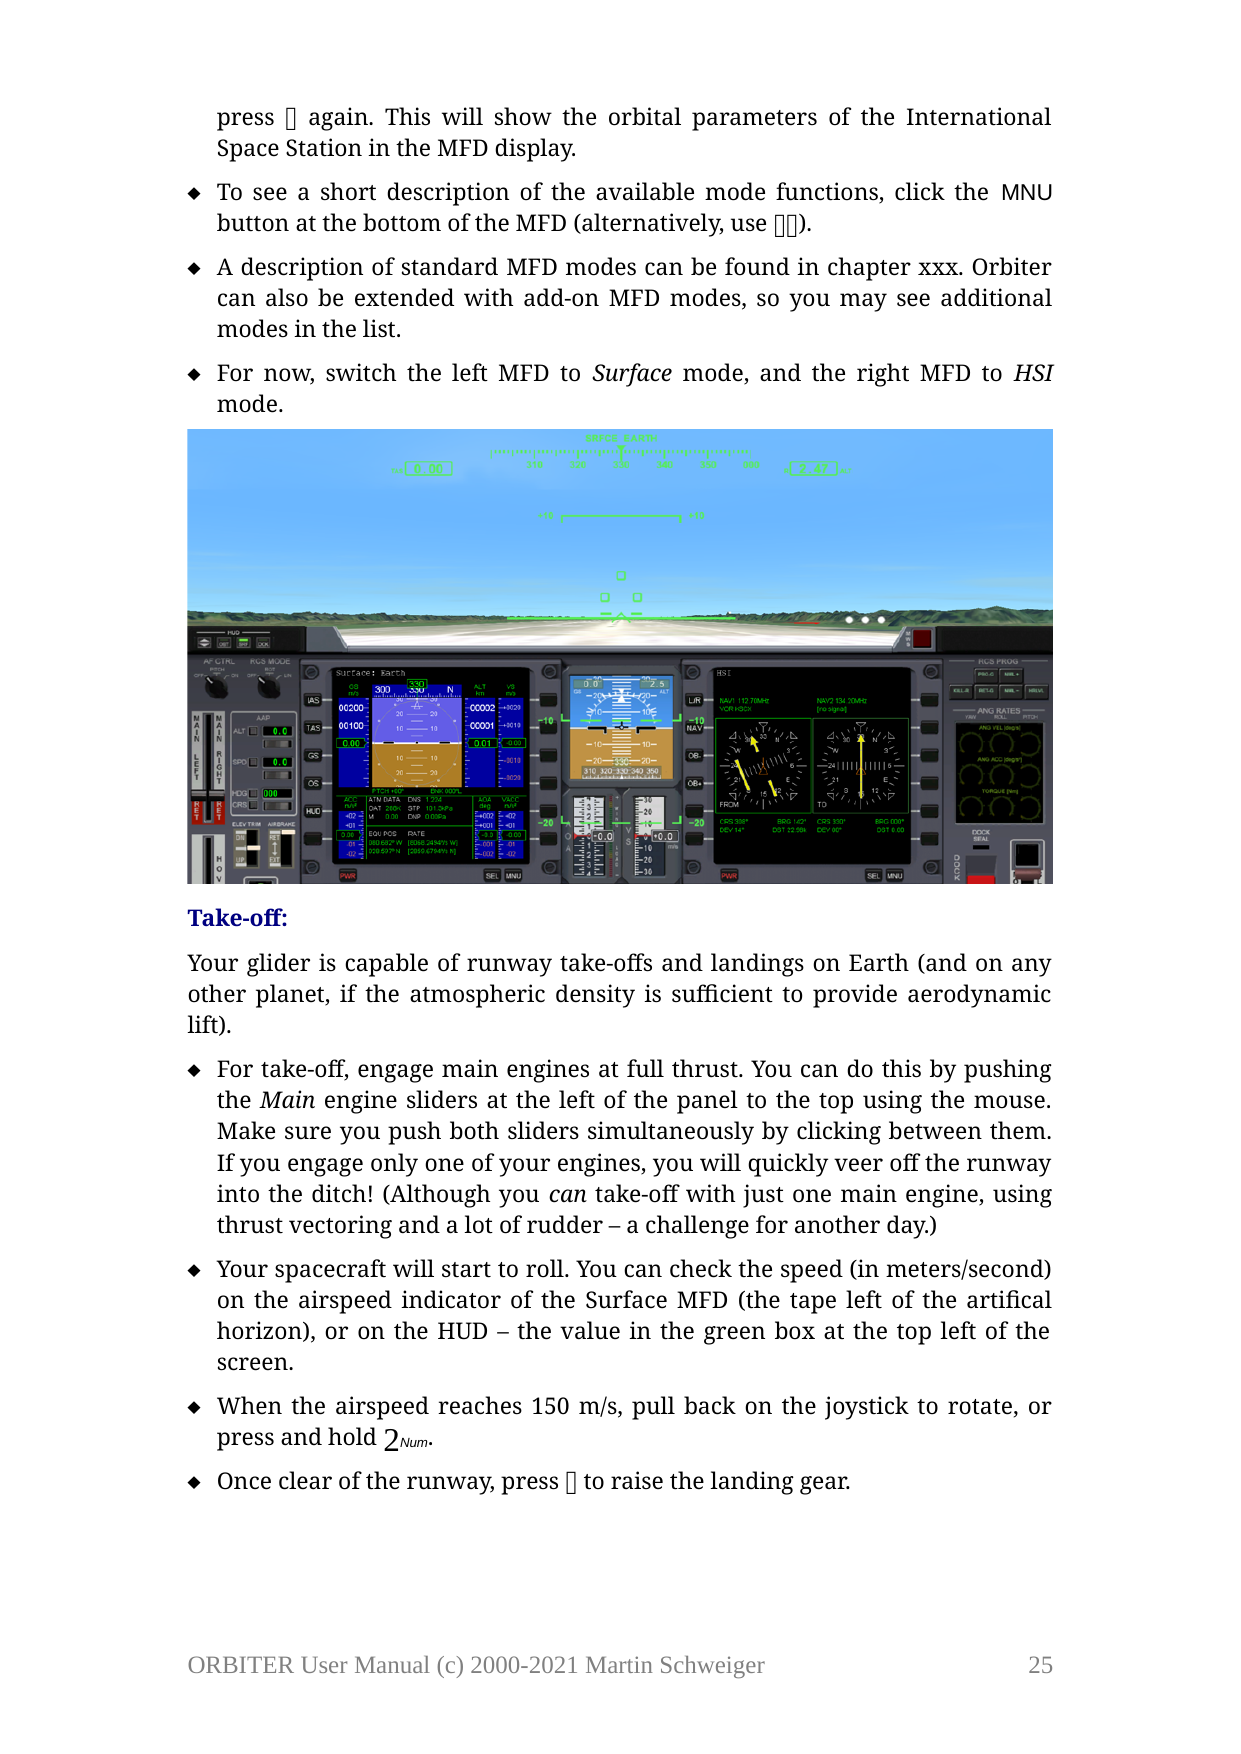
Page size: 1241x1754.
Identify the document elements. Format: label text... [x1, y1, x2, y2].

list To see a short description of the available mode functions, click the MNU button at the bottom of the MFD (alternatively, use ). [187, 175, 1053, 238]
list press  again. This will show the orbital parameters of the International Space Station in the MFD display. [187, 100, 1053, 163]
list For now, switch the left MFD to Surface mode, and the right MFD to HSI mode. [187, 356, 1053, 419]
text Your glider is capable of runway take-offs and landings on Earth (and on any other planet, if the atmospheric density is sufficient to provide aerodynamic lift). [187, 946, 1053, 1040]
list When the airspeed reaches 150 m/s, pull back on the joystick to rotate, or press and hold Num. [187, 1389, 1053, 1452]
subtitle Take-off: [187, 884, 1053, 933]
list Once clear of the runway, press  to raise the landing gear. [187, 1464, 1053, 1496]
list A description of standard MFD modes can be found in chapter xxx. Orbiter can also be extended with add-on MFD modes, so you may see additional modes in the list. [187, 250, 1053, 344]
list For take-off, engage main engines at full thrust. You can do this by pushing the Main engine sliders at the left of the panel to the top using the mouse. Make sure you push both sliders simultaneously by clicking between them. If you engage only one of your engines, you will quickly veer off the runway into the ditch! (Although you can take-off with just one main engine, using thrust vectoring and a lot of rudder – a challenge for another day.) [187, 1052, 1053, 1240]
list Your spacecraft will start to roll. You can check the speed (in meters/second) on the airspeed indicator of the Surface MFD (the tape left of the artifical horizon), or on the HUD – the value in the green box at the top left of the screen. [187, 1252, 1053, 1377]
picture [187, 429, 1053, 884]
